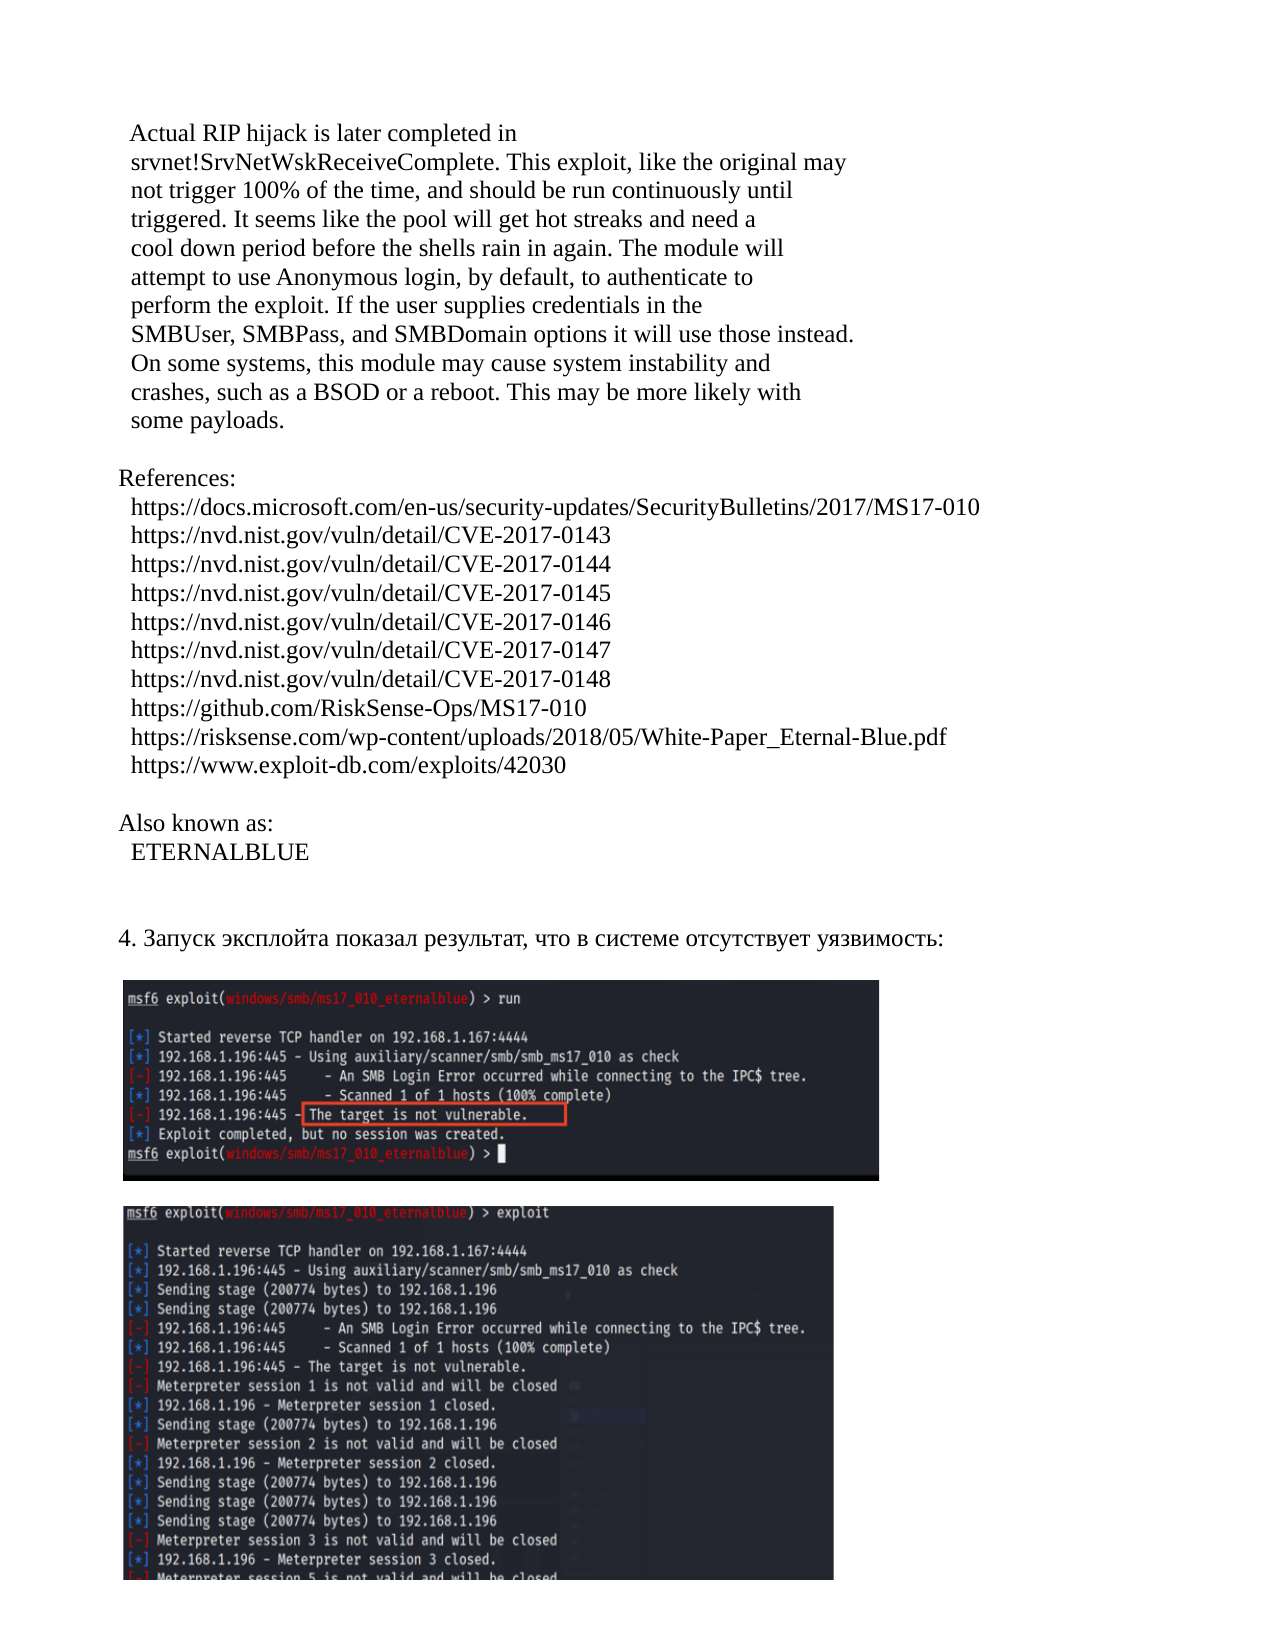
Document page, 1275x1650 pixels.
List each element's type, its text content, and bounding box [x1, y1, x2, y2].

text perform the exploit. If the user supplies credentials in the [118, 291, 1157, 319]
text srvnet!SrvNetWskReceiveComplete. This exploit, like the original may [118, 147, 1157, 176]
text SMBUser, SMBPass, and SMBDomain options it will use those instead. [118, 319, 1157, 348]
text https://nvd.nist.gov/vuln/detail/CVE-2017-0148 [118, 664, 1157, 693]
text Also known as: [118, 808, 1157, 837]
text https://nvd.nist.gov/vuln/detail/CVE-2017-0147 [118, 636, 1157, 664]
picture [123, 980, 880, 1181]
text https://www.exploit-db.com/exploits/42030 [118, 751, 1157, 779]
text not trigger 100% of the time, and should be run continuously until [118, 176, 1157, 204]
text https://nvd.nist.gov/vuln/detail/CVE-2017-0146 [118, 607, 1157, 636]
text triggered. It seems like the pool will get hot streaks and need a [118, 204, 1157, 233]
text cool down period before the shells rain in again. The module will [118, 233, 1157, 262]
text https://github.com/RiskSense-Ops/MS17-010 [118, 693, 1157, 722]
picture [123, 1205, 834, 1580]
text On some systems, this module may cause system instability and [118, 348, 1157, 377]
text Actual RIP hijack is later completed in [118, 118, 1157, 147]
text References: [118, 463, 1157, 492]
text https://nvd.nist.gov/vuln/detail/CVE-2017-0144 [118, 549, 1157, 578]
text crashes, such as a BSOD or a reboot. This may be more likely with [118, 377, 1157, 406]
text https://nvd.nist.gov/vuln/detail/CVE-2017-0143 [118, 521, 1157, 549]
text some payloads. [118, 406, 1157, 434]
text https://nvd.nist.gov/vuln/detail/CVE-2017-0145 [118, 578, 1157, 607]
text https://risksense.com/wp-content/uploads/2018/05/White-Paper_Eternal-Blue.pdf [118, 722, 1157, 751]
text ETERNALBLUE [118, 837, 1157, 866]
text 4. Запуск эксплойта показал результат, что в системе отсутствует уязвимость: [118, 923, 1157, 952]
text https://docs.microsoft.com/en-us/security-updates/SecurityBulletins/2017/MS17-010 [118, 492, 1157, 521]
text attempt to use Anonymous login, by default, to authenticate to [118, 262, 1157, 291]
